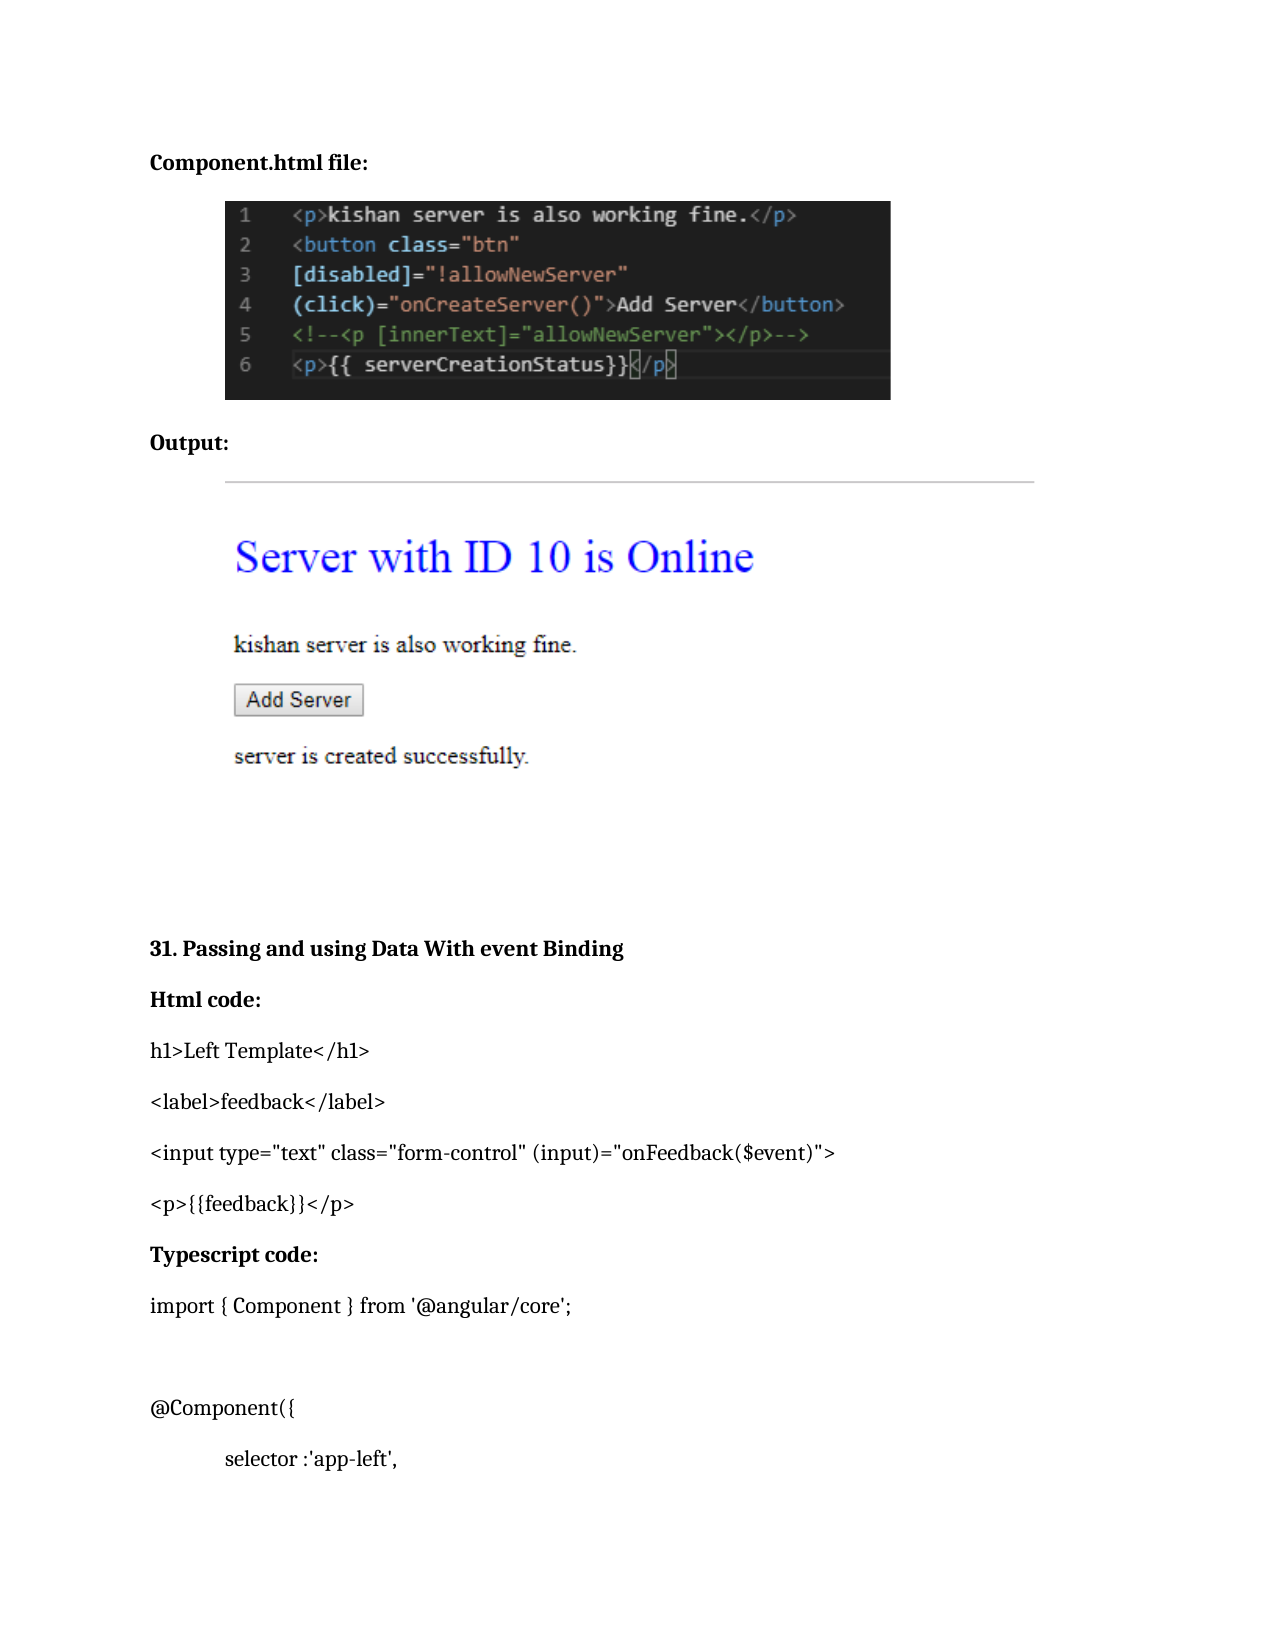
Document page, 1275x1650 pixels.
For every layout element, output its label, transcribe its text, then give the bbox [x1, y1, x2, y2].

text <input type="text" class="form-control" (input)="onFeedback($event)"> [150, 1139, 1125, 1166]
text h1>Left Template</h1> [150, 1037, 1125, 1064]
subtitle Component.html file: [150, 150, 1125, 176]
text Typescript code: [150, 1242, 1125, 1268]
text import { Component } from '@angular/core'; [150, 1293, 1125, 1319]
text <p>{{feedback}}</p> [150, 1191, 1125, 1217]
text 31. Passing and using Data With event Binding [150, 935, 1125, 962]
picture [225, 481, 1035, 803]
text Html code: [150, 986, 1125, 1013]
picture [225, 201, 891, 400]
text selector :'app-left', [150, 1446, 1125, 1472]
text <label>feedback</label> [150, 1088, 1125, 1115]
subtitle Output: [150, 430, 1125, 456]
text @Component({ [150, 1395, 1125, 1421]
